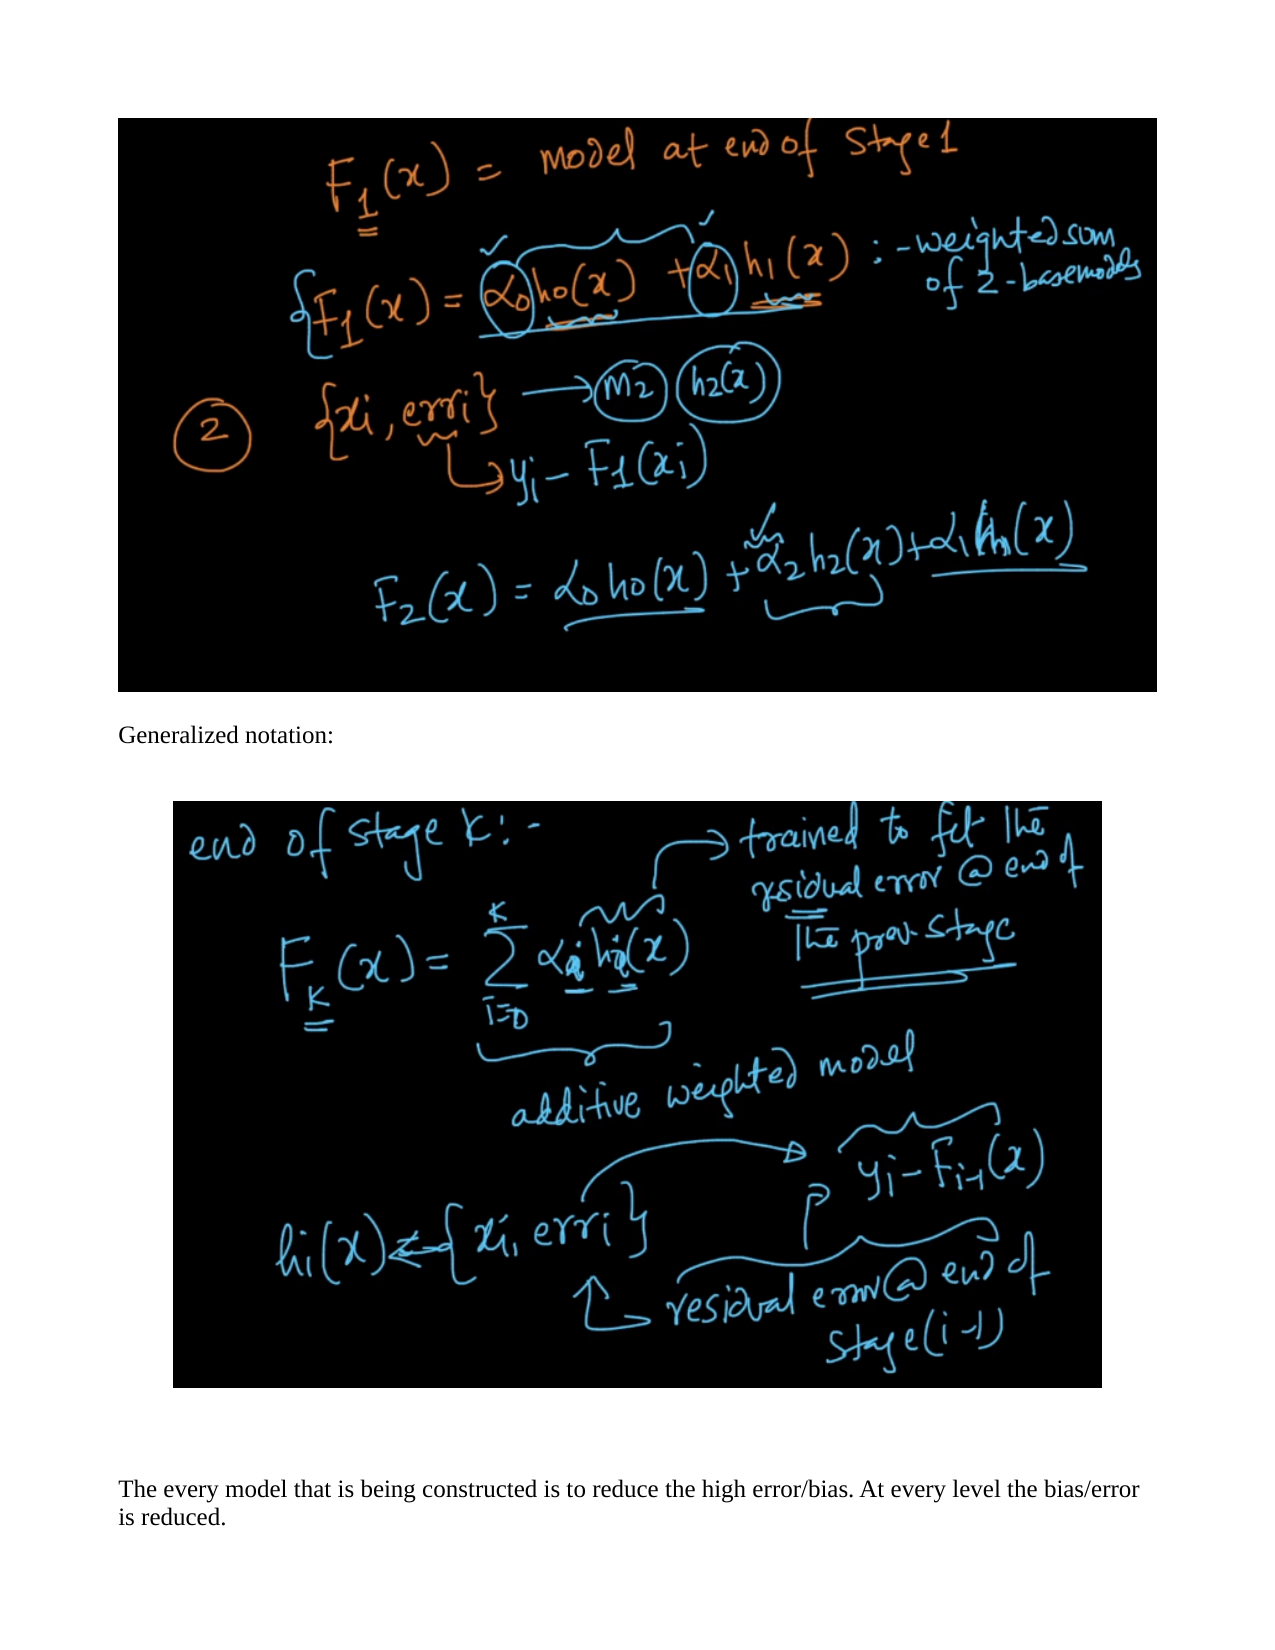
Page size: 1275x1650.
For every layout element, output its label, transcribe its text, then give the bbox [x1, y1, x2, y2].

picture [118, 118, 1157, 692]
text The every model that is being constructed is to reduce the high error/bias. At every level the bias/error is reduced. [118, 1474, 1157, 1531]
text Generalized notation: [118, 720, 1157, 749]
picture [173, 801, 1102, 1388]
